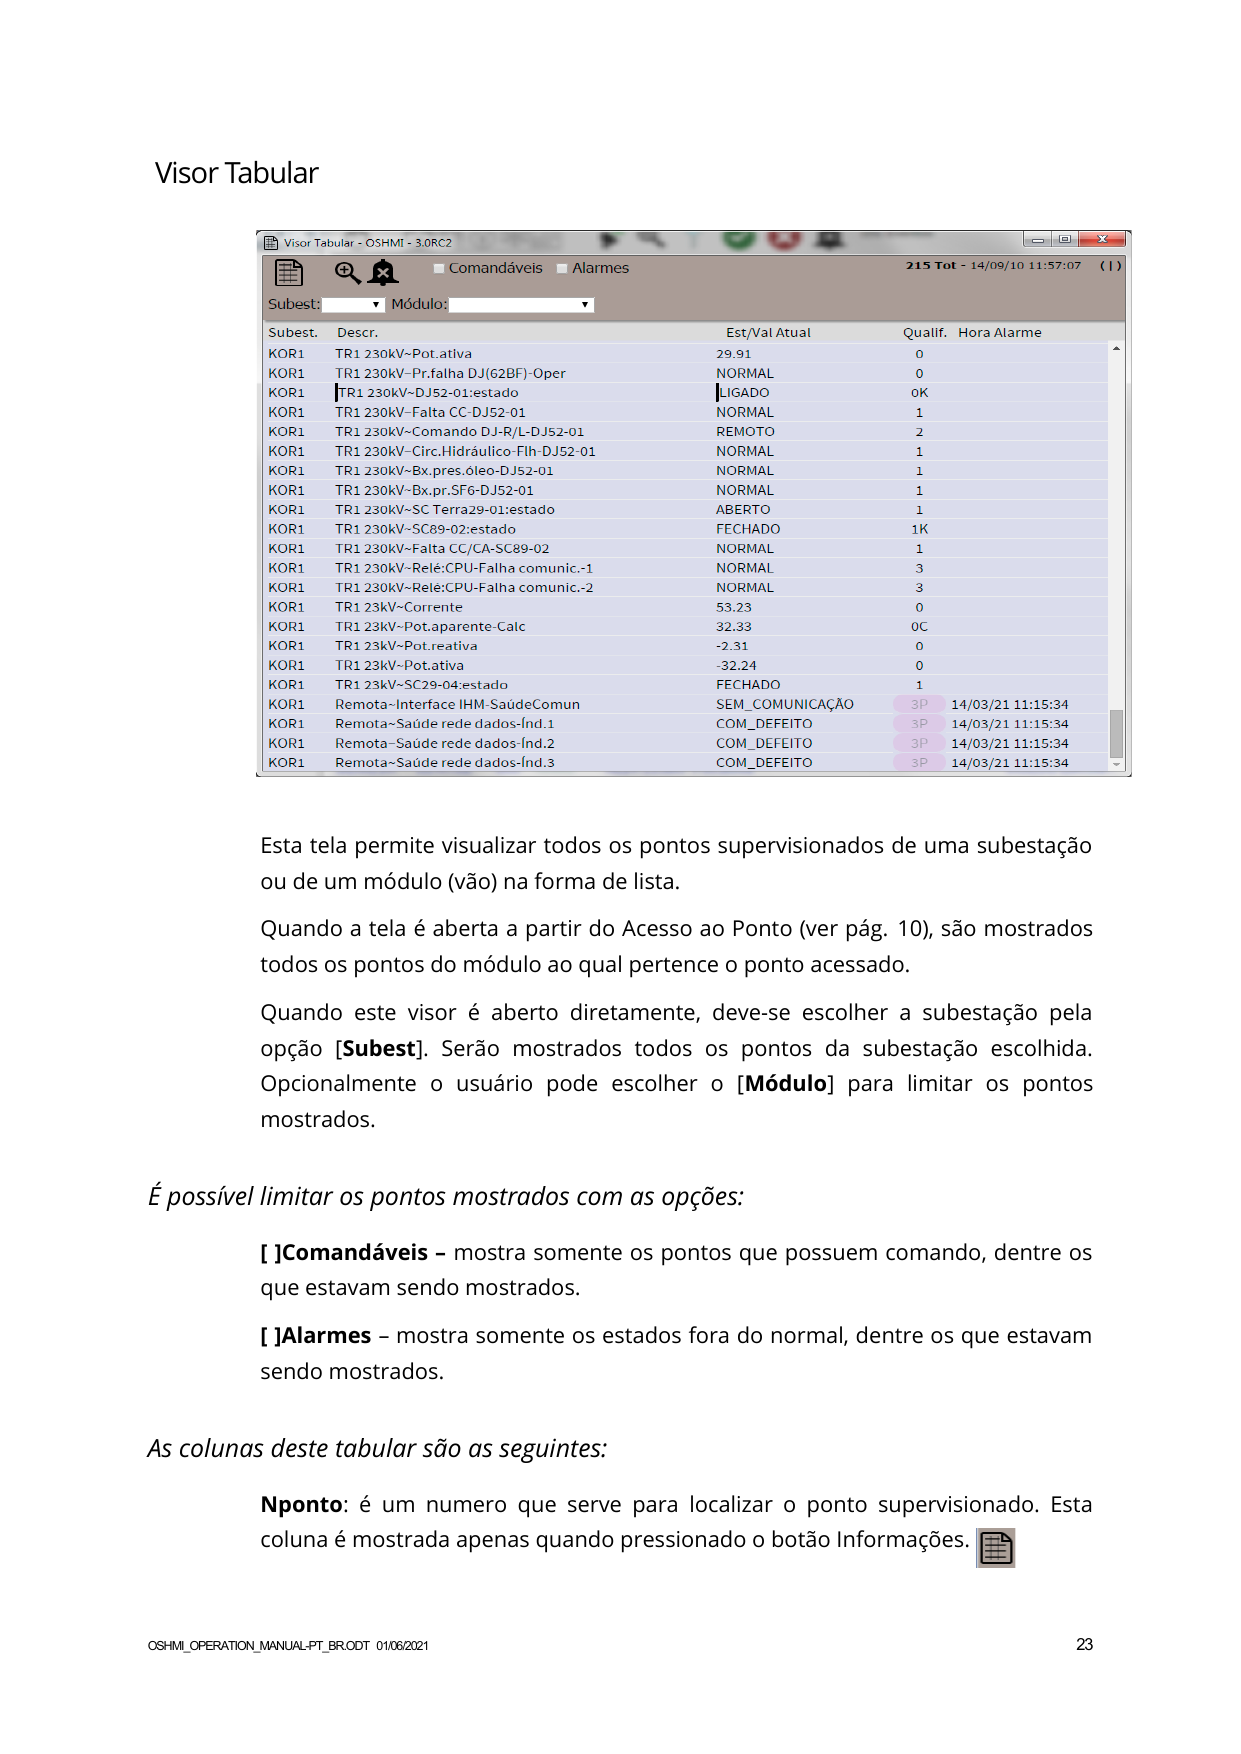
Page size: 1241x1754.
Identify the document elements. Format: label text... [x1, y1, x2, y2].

subtitle As colunas deste tabular são as seguintes: [148, 1431, 1093, 1464]
text Esta tela permite visualizar todos os pontos supervisionados de uma subestação ou de um módulo (vão) na forma de lista. [260, 830, 1093, 895]
picture [256, 230, 1132, 777]
subtitle É possível limitar os pontos mostrados com as opções: [148, 1179, 1093, 1213]
text [ ]Alarmes – mostra somente os estados fora do normal, dentre os que estavam sendo mostrados. [260, 1320, 1093, 1386]
text Quando a tela é aberta a partir do Acesso ao Ponto (ver pág. 11), são mostrados todos os pontos do módulo ao qual pertence o ponto acessado. [260, 913, 1093, 979]
text [ ]Comandáveis – mostra somente os pontos que possuem comando, dentre os que estavam sendo mostrados. [260, 1237, 1093, 1302]
text Quando este visor é aberto diretamente, deve-se escolher a subestação pela opção [Subest]. Serão mostrados todos os pontos da subestação escolhida. Opcionalmente o usuário pode escolher o [Módulo] para limitar os pontos mostrados. [260, 997, 1093, 1134]
subtitle Visor Tabular [149, 146, 1093, 211]
picture [976, 1528, 1016, 1568]
text Nponto: é um numero que serve para localizar o ponto supervisionado. Esta coluna é mostrada apenas quando pressionado o botão Informações. [260, 1488, 1093, 1567]
